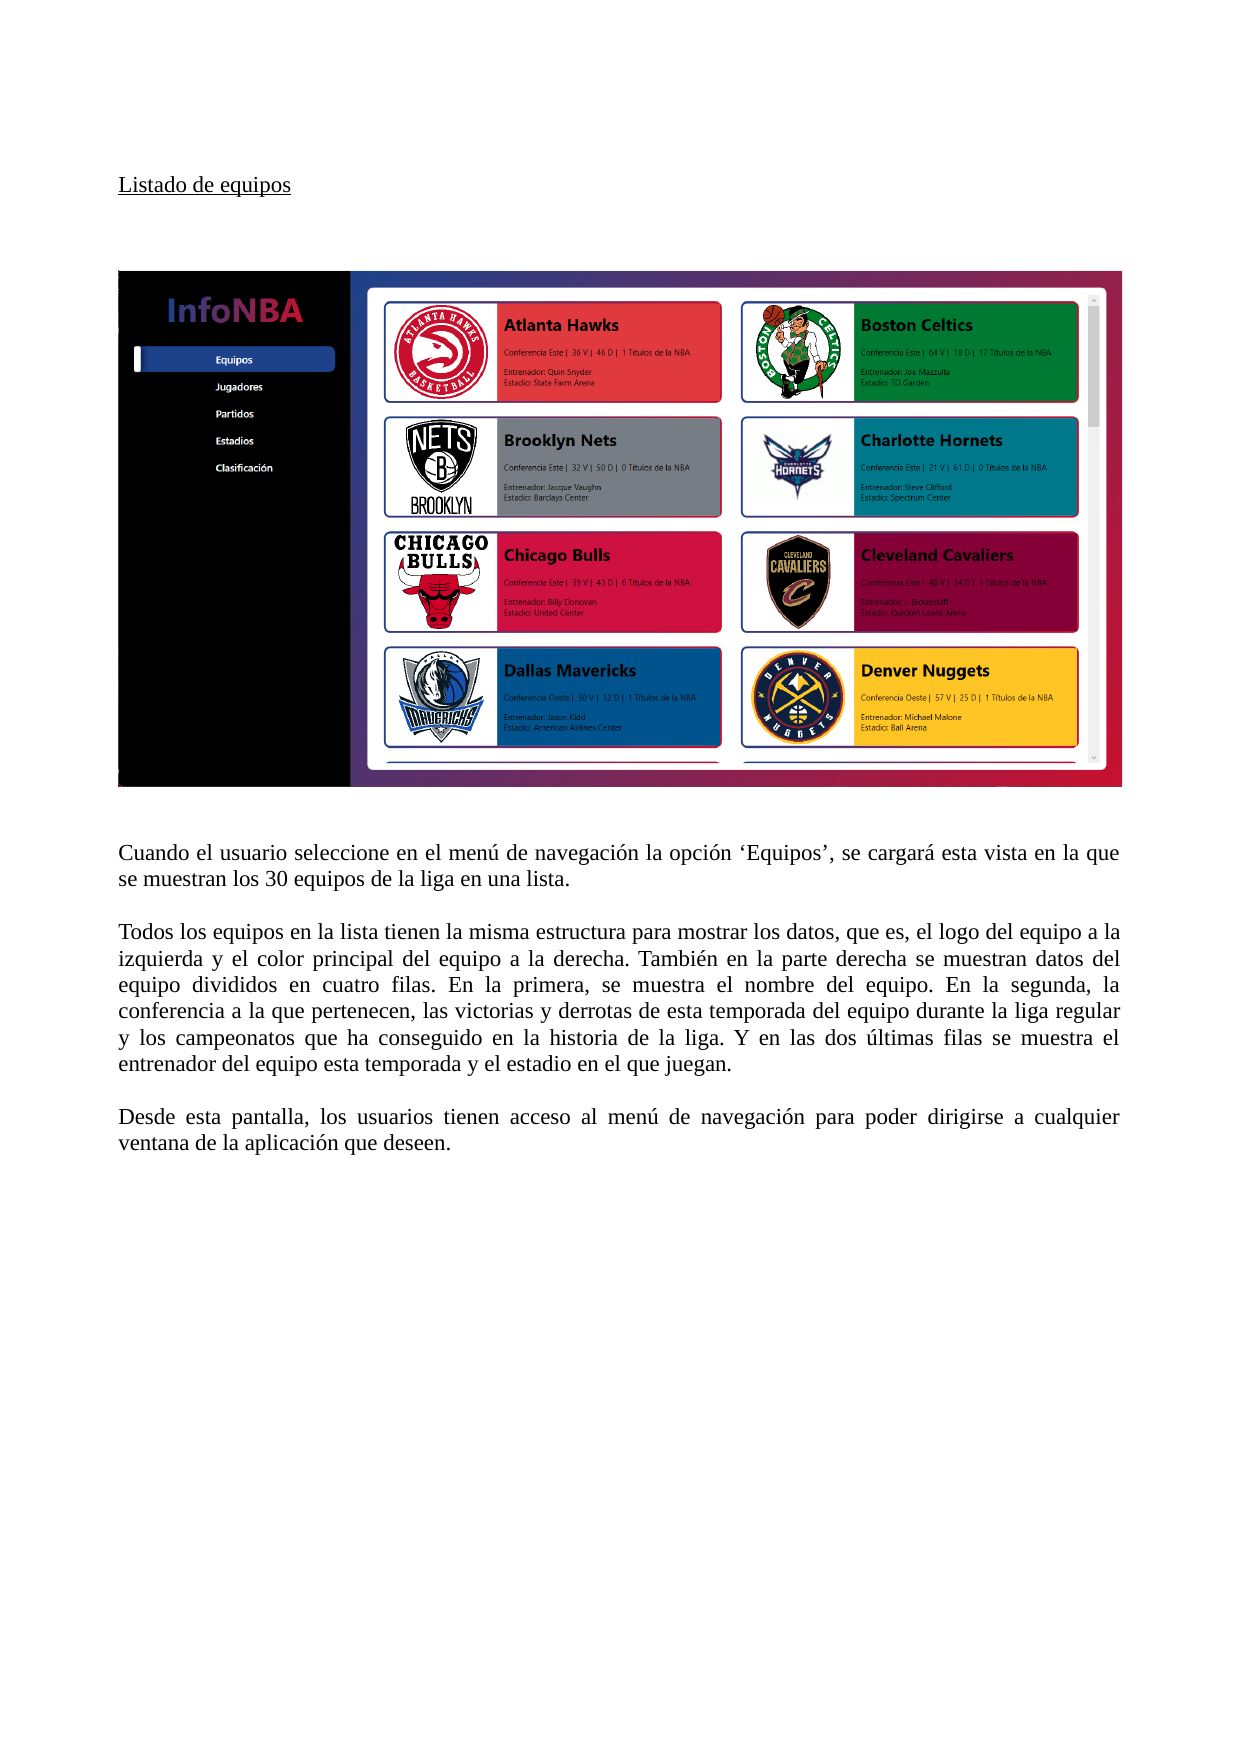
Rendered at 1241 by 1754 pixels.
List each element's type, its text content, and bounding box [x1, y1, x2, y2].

text Listado de equipos [118, 171, 1122, 197]
text Todos los equipos en la lista tienen la misma estructura para mostrar los datos, que es, el logo del equipo a la izquierda y el color principal del equipo a la derecha. También en la parte derecha se muestran datos del equipo divididos en cuatro filas. En la primera, se muestra el nombre del equipo. En la segunda, la conferencia a la que pertenecen, las victorias y derrotas de esta temporada del equipo durante la liga regular y los campeonatos que ha conseguido en la historia de la liga. Y en las dos últimas filas se muestra el entrenador del equipo esta temporada y el estadio en el que juegan. [118, 918, 1122, 1076]
text Cuando el usuario seleccione en el menú de navegación la opción ‘Equipos’, se cargará esta vista en la que se muestran los 30 equipos de la liga en una lista. [118, 839, 1122, 892]
picture [118, 270, 1123, 787]
text Desde esta pantalla, los usuarios tienen acceso al menú de navegación para poder dirigirse a cualquier ventana de la aplicación que deseen. [118, 1103, 1122, 1155]
